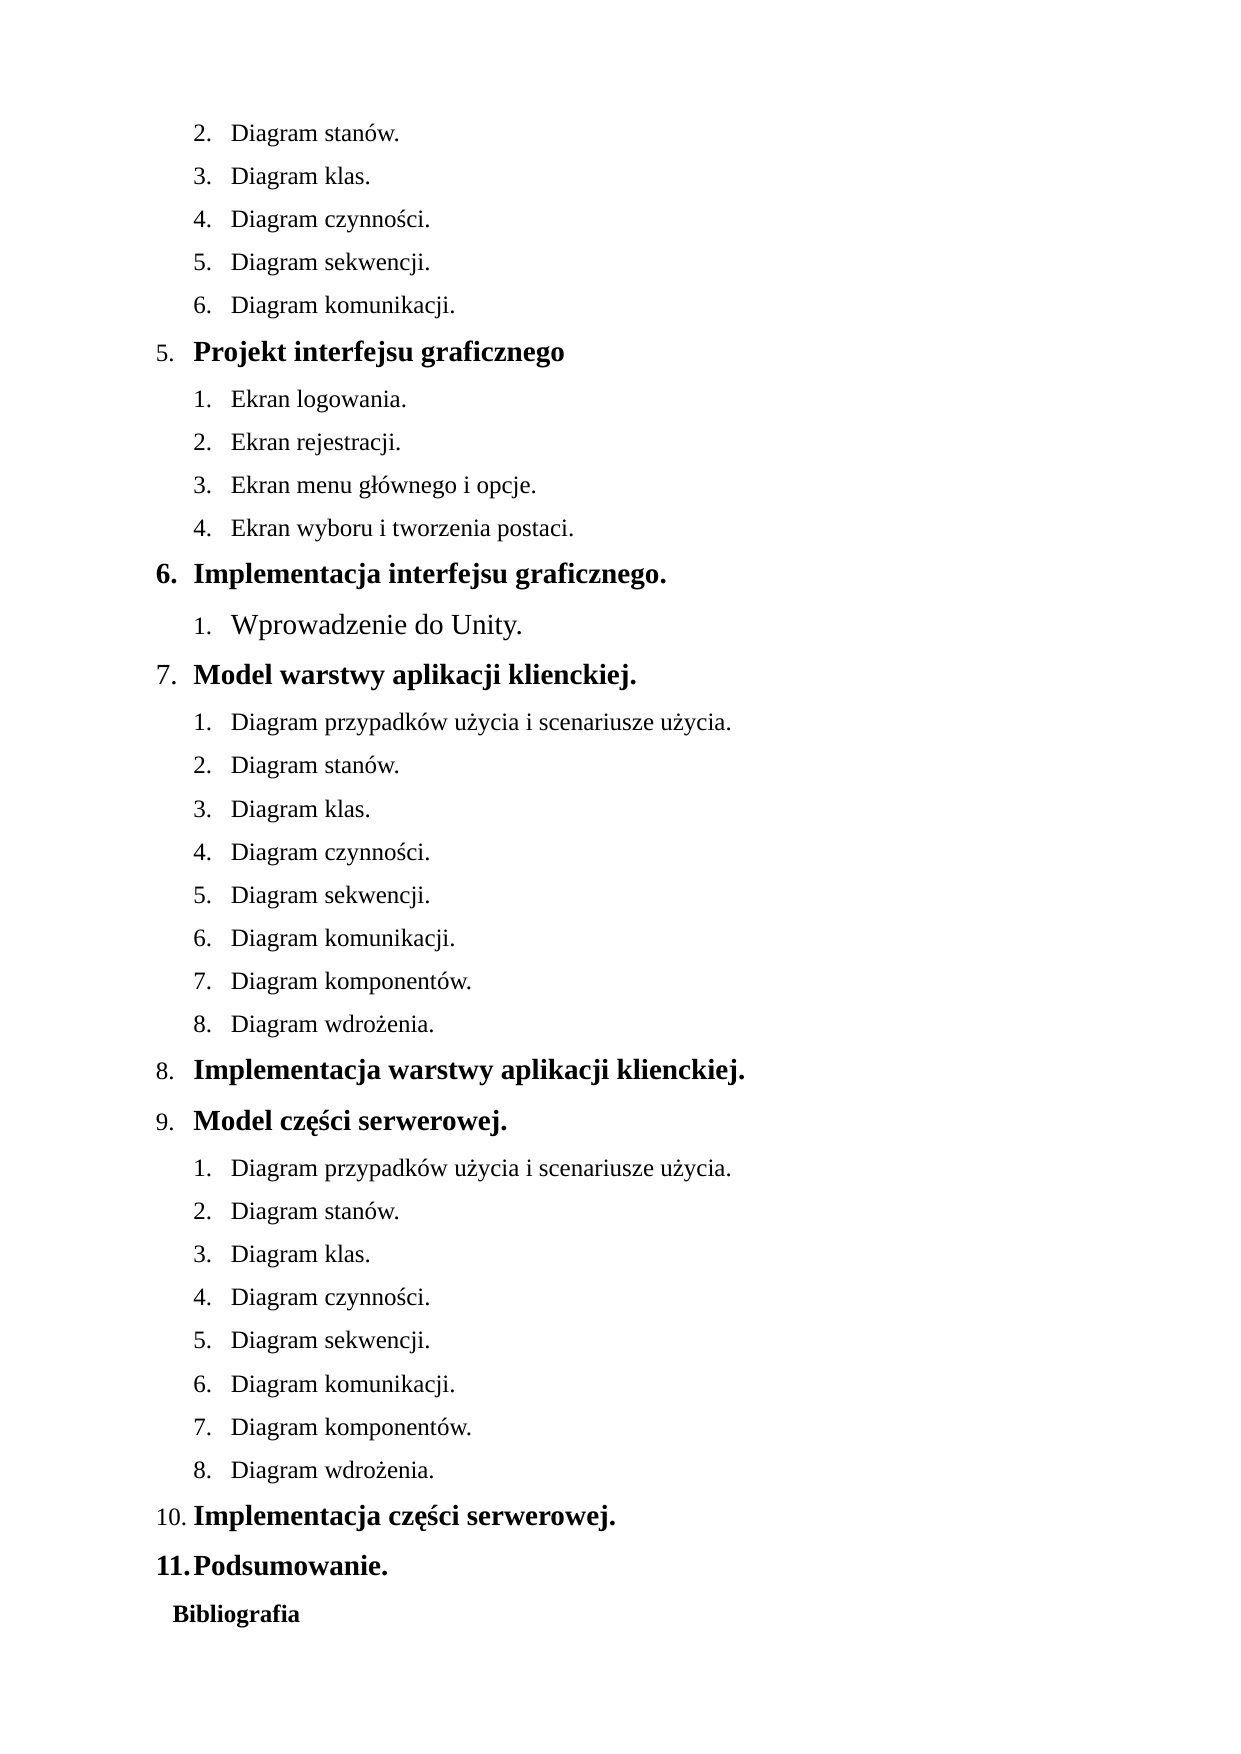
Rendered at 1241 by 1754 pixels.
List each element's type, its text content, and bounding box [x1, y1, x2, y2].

list Ekran menu głównego i opcje. [193, 470, 1122, 499]
list Wprowadzenie do Unity. [193, 607, 1122, 640]
list Diagram klas. [193, 1239, 1122, 1268]
list Diagram stanów. [193, 1196, 1122, 1225]
list Model części serwerowej. [156, 1103, 1122, 1136]
list Diagram stanów. [193, 751, 1122, 779]
list Ekran logowania. [193, 384, 1122, 413]
list Ekran rejestracji. [193, 427, 1122, 456]
list Diagram sekwencji. [193, 247, 1122, 276]
list Diagram sekwencji. [193, 1326, 1122, 1354]
list Ekran wyboru i tworzenia postaci. [193, 513, 1122, 542]
list Diagram przypadków użycia i scenariusze użycia. [193, 707, 1122, 736]
list Model warstwy aplikacji klienckiej. [156, 657, 1122, 691]
list Diagram czynności. [193, 837, 1122, 866]
list Diagram komponentów. [193, 966, 1122, 995]
list Podsumowanie. [156, 1548, 1122, 1582]
list Diagram wdrożenia. [193, 1455, 1122, 1484]
list Diagram klas. [193, 794, 1122, 822]
list Diagram klas. [193, 161, 1122, 190]
list Diagram stanów. [193, 118, 1122, 147]
list Diagram komunikacji. [193, 923, 1122, 952]
list Diagram czynności. [193, 204, 1122, 233]
list Diagram czynności. [193, 1282, 1122, 1311]
list Implementacja części serwerowej. [156, 1498, 1122, 1532]
list Diagram komunikacji. [193, 1369, 1122, 1397]
list Diagram komunikacji. [193, 291, 1122, 319]
list Diagram sekwencji. [193, 880, 1122, 909]
list Projekt interfejsu graficznego [156, 334, 1122, 367]
list Diagram komponentów. [193, 1412, 1122, 1441]
list Implementacja interfejsu graficznego. [156, 557, 1122, 590]
text Bibliografia [118, 1599, 1122, 1627]
list Diagram przypadków użycia i scenariusze użycia. [193, 1153, 1122, 1182]
list Implementacja warstwy aplikacji klienckiej. [156, 1052, 1122, 1086]
list Diagram wdrożenia. [193, 1009, 1122, 1038]
